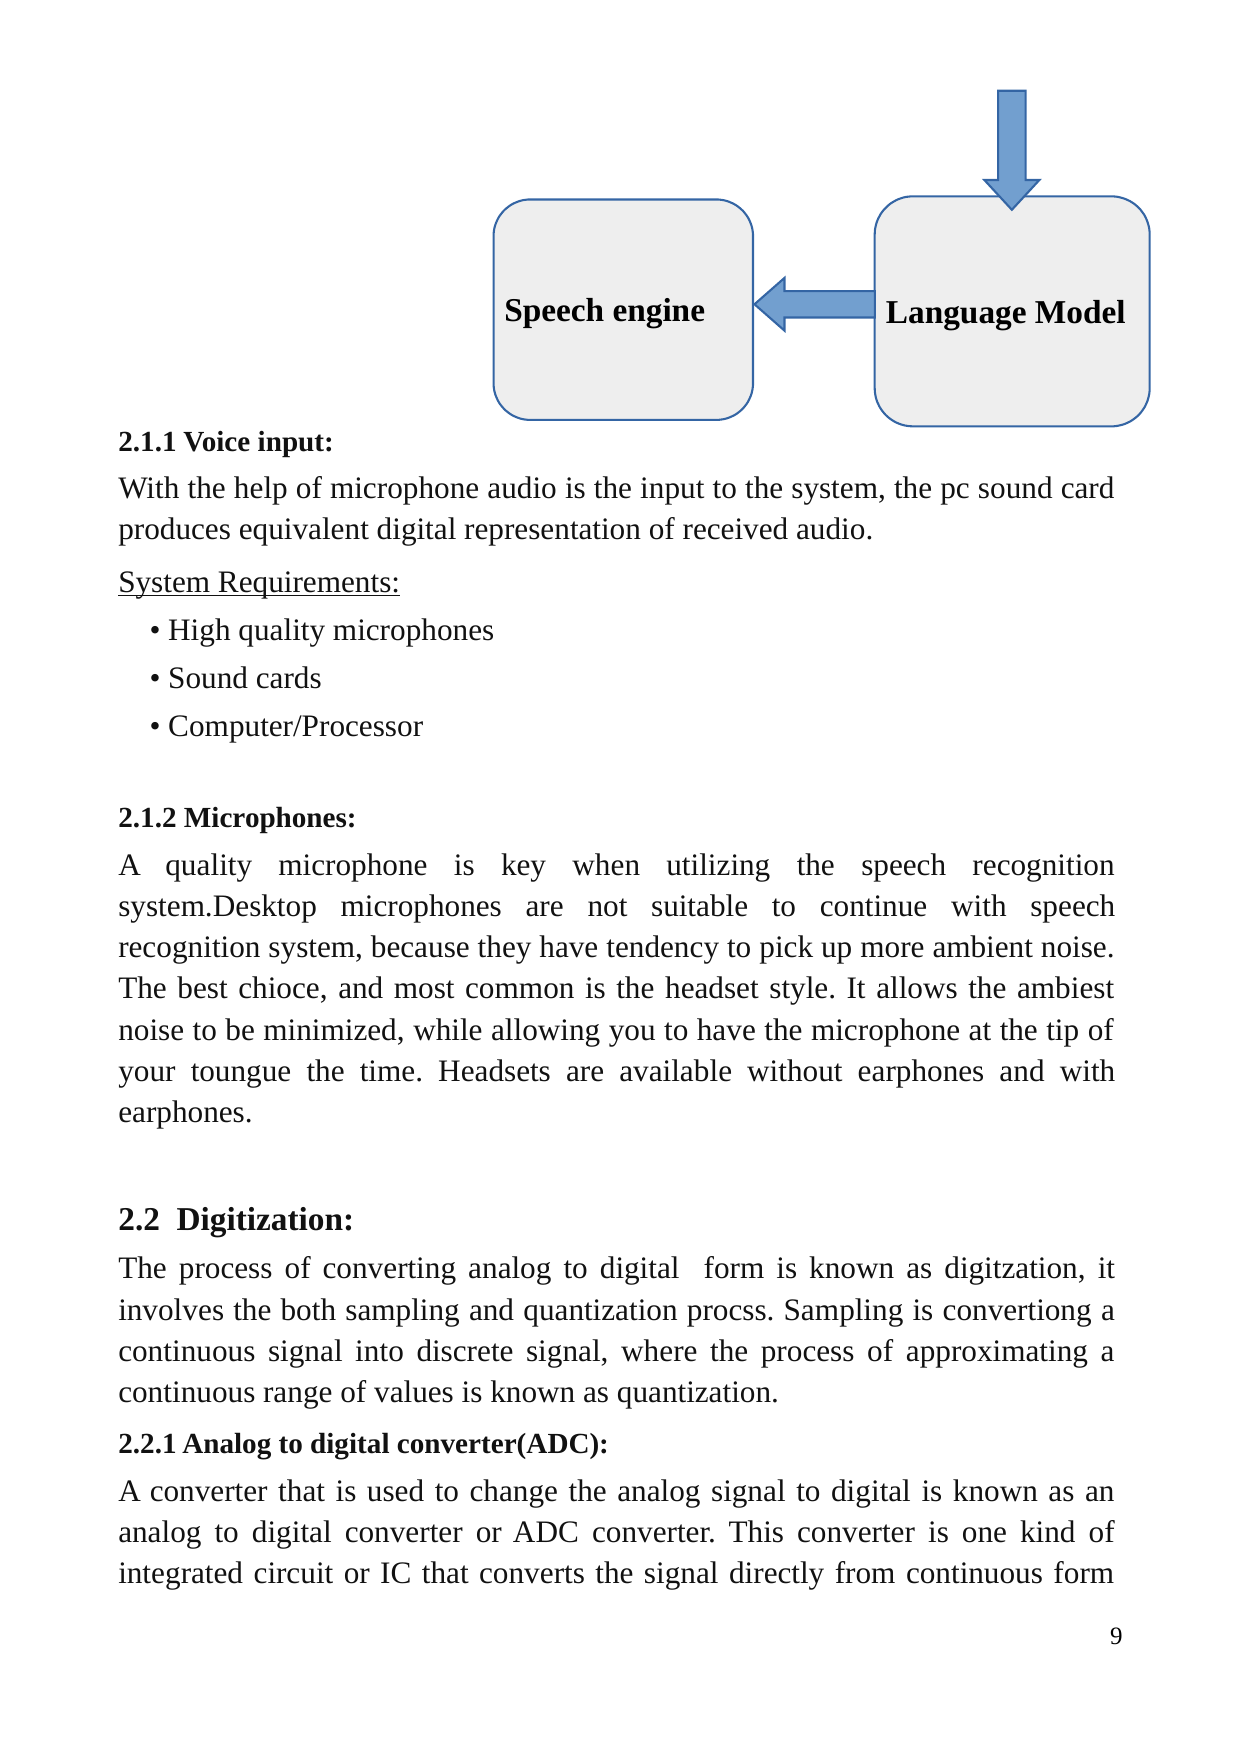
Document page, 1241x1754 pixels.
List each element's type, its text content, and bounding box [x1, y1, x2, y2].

text A quality microphone is key when utilizing the speech recognition system.Desktop microphones are not suitable to continue with speech recognition system, because they have tendency to pick up more ambient noise. The best chioce, and most common is the headset style. It allows the ambiest noise to be minimized, while allowing you to have the microphone at the tip of your toungue the time. Headsets are available without earphones and with earphones. [118, 846, 1116, 1129]
text 2.2.1 Analog to digital converter(ADC): [118, 1427, 1116, 1460]
text The process of converting analog to digital form is known as digitzation, it involves the both sampling and quantization procss. Sampling is convertiong a continuous signal into discrete signal, where the process of approximating a continuous range of values is known as quantization. [118, 1250, 1116, 1409]
text 2.1.1 Voice input: [118, 424, 1116, 457]
text • High quality microphones [118, 612, 1116, 647]
text A converter that is used to change the analog signal to digital is known as an analog to digital converter or ADC converter. This converter is one kind of integrated circuit or IC that converts the signal directly from continuous form [118, 1472, 1116, 1591]
text 2.2 Digitization: [118, 1199, 1116, 1238]
text 2.1.2 Microphones: [118, 800, 1116, 834]
text • Sound cards [118, 659, 1116, 695]
text • Computer/Processor [118, 707, 1116, 743]
text With the help of microphone audio is the input to the system, the pc sound card produces equivalent digital representation of received audio. [118, 469, 1116, 547]
text System Requirements: [118, 564, 1116, 600]
